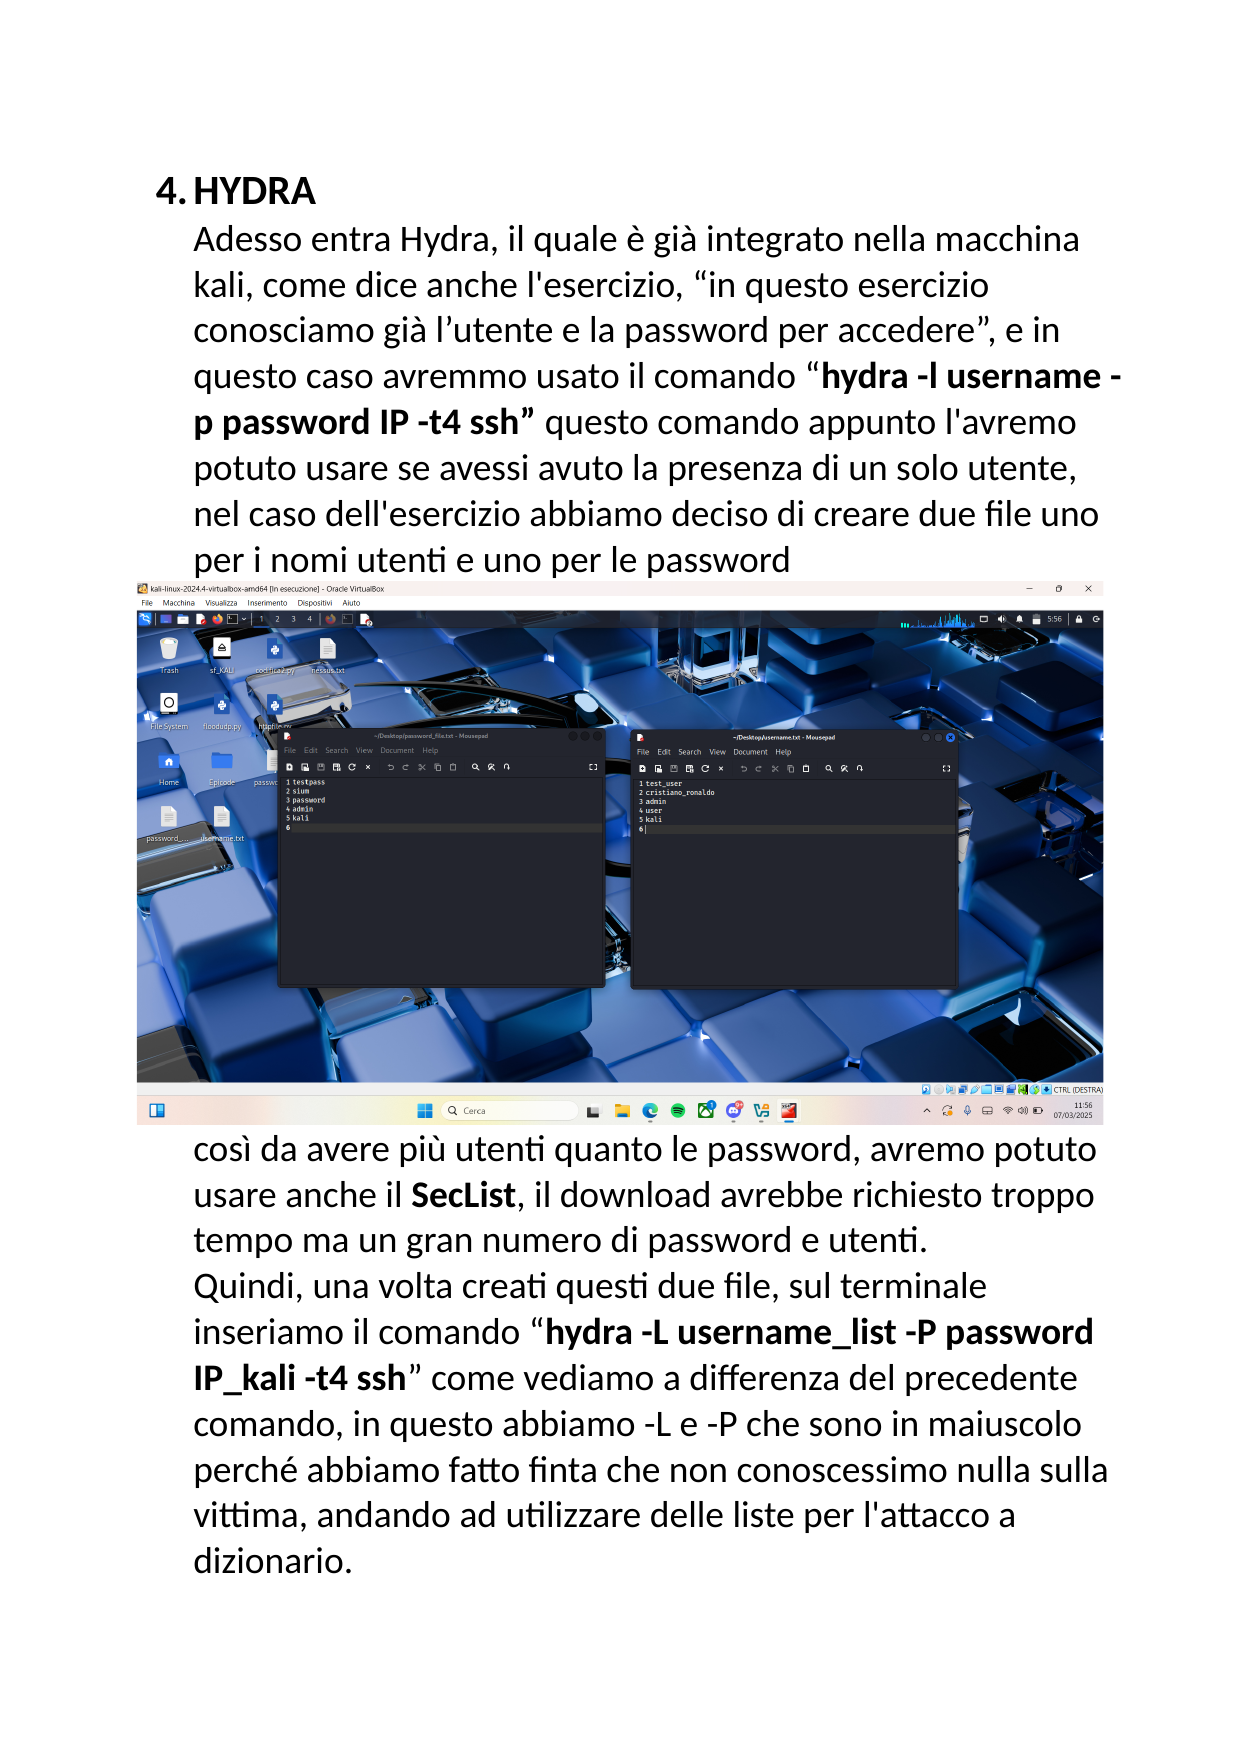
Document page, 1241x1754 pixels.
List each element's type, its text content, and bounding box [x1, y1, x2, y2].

picture [136, 581, 1104, 1125]
list Quindi, una volta creati questi due file, sul terminale inseriamo il comando “hydra -L username_list -P password IP_kali -t4 ssh” come vediamo a differenza del precedente comando, in questo abbiamo -L e -P che sono in maiuscolo perché abbiamo fatto finta che non conoscessimo nulla sulla vittima, andando ad utilizzare delle liste per l'attacco a dizionario. [156, 1262, 1122, 1583]
list così da avere più utenti quanto le password, avremo potuto usare anche il SecList, il download avrebbe richiesto troppo tempo ma un gran numero di password e utenti. [156, 581, 1122, 1262]
list Adesso entra Hydra, il quale è già integrato nella macchina kali, come dice anche l'esercizio, “in questo esercizio conosciamo già l’utente e la password per accedere”, e in questo caso avremmo usato il comando “hydra -l username -p password IP -t4 ssh” questo comando appunto l'avremo potuto usare se avessi avuto la presenza di un solo utente, nel caso dell'esercizio abbiamo deciso di creare due file uno per i nomi utenti e uno per le password [156, 215, 1122, 581]
list HYDRA [156, 164, 1122, 215]
